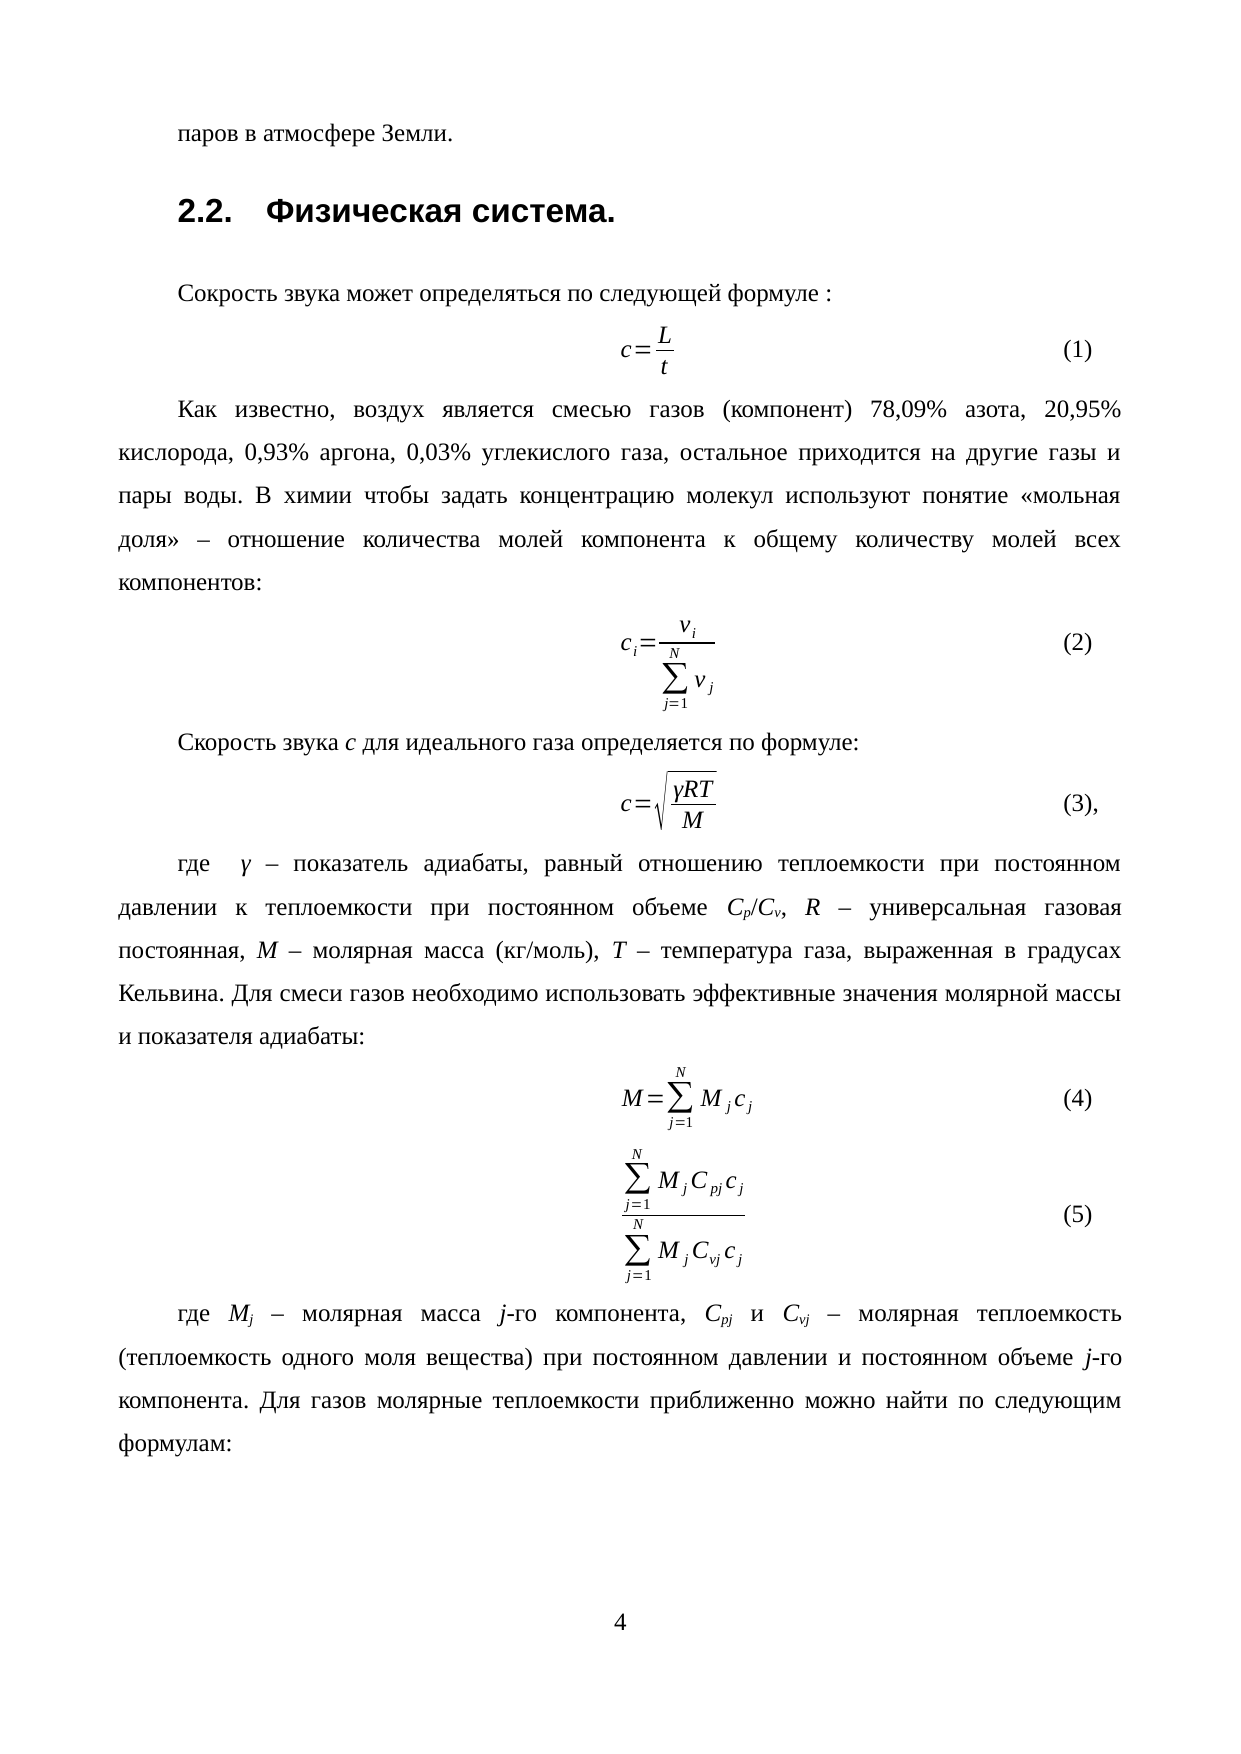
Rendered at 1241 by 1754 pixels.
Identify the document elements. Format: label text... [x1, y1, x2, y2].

text Скорость звука c для идеального газа определяется по формуле: [118, 727, 1122, 756]
text (2) [118, 610, 1122, 712]
text где Mj – молярная масса j-го компонента, Сpj и Cvj – молярная теплоемкость (теплоемкость одного моля вещества) при постоянном давлении и постоянном объеме j-го компонента. Для газов молярные теплоемкости приближенно можно найти по следующим формулам: [118, 1298, 1122, 1457]
text где γ – показатель адиабаты, равный отношению теплоемкости при постоянном давлении к теплоемкости при постоянном объеме Cp/Cv, R – универсальная газовая постоянная, M – молярная масса (кг/моль), T – температура газа, выраженная в градусах Кельвина. Для смеси газов необходимо использовать эффективные значения молярной массы и показателя адиабаты: [118, 848, 1122, 1050]
text (4) [118, 1064, 1122, 1131]
subtitle Физическая система. [118, 191, 1122, 229]
text (1) [118, 321, 1122, 380]
text Как известно, воздух является смесью газов (компонент) 78,09% азота, 20,95% кислорода, 0,93% аргона, 0,03% углекислого газа, остальное приходится на другие газы и пары воды. В химии чтобы задать концентрацию молекул используют понятие «мольная доля» – отношение количества молей компонента к общему количеству молей всех компонентов: [118, 394, 1122, 596]
text Сокрость звука может определяться по следующей формуле : [118, 278, 1122, 307]
text (5) [118, 1146, 1122, 1284]
text (3), [118, 770, 1122, 834]
text паров в атмосфере Земли. [118, 118, 1122, 147]
